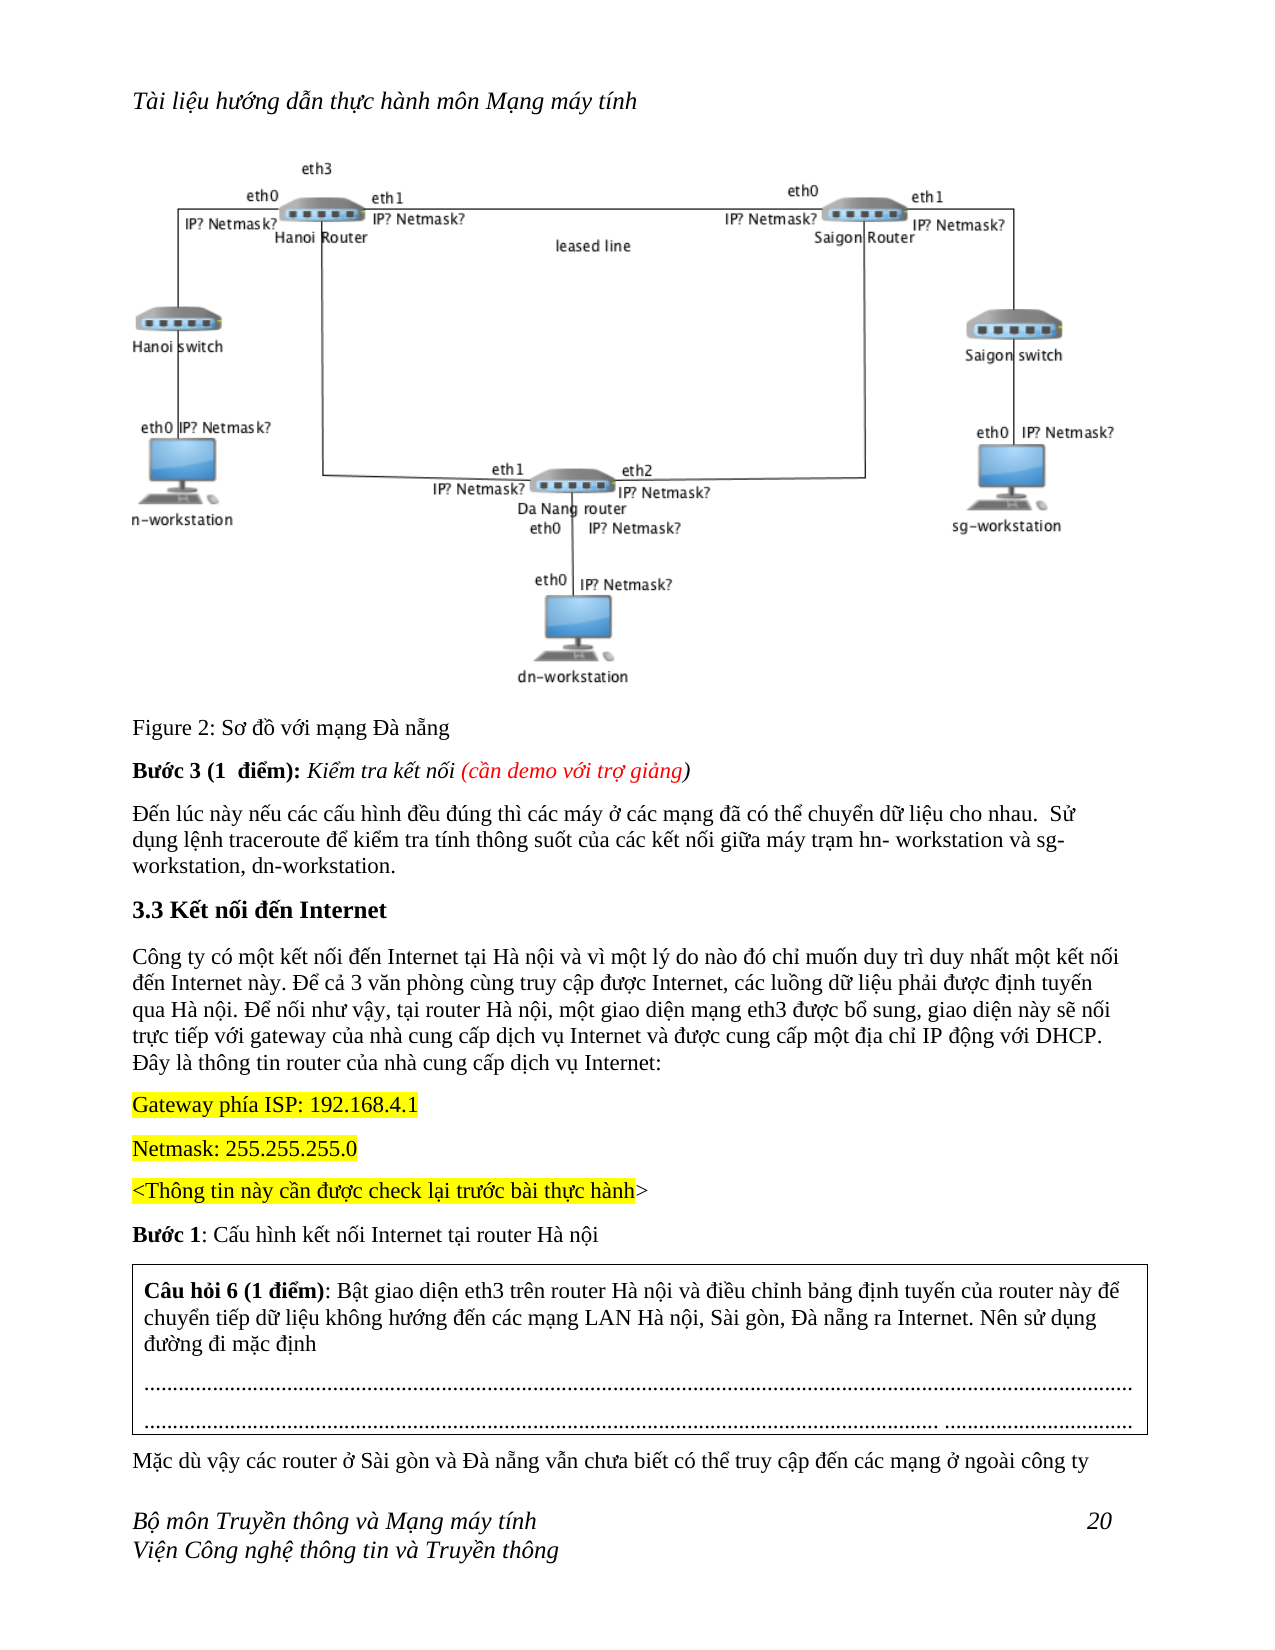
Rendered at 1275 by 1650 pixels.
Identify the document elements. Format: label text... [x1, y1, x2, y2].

text Công ty có một kết nối đến Internet tại Hà nội và vì một lý do nào đó chỉ muốn duy trì duy nhất một kết nối đến Internet này. Để cả 3 văn phòng cùng truy cập được Internet, các luồng dữ liệu phải được định tuyến qua Hà nội. Để nối như vậy, tại router Hà nội, một giao diện mạng eth3 được bổ sung, giao diện này sẽ nối trực tiếp với gateway của nhà cung cấp dịch vụ Internet và được cung cấp một địa chỉ IP động với DHCP. Đây là thông tin router của nhà cung cấp dịch vụ Internet: [132, 943, 1125, 1075]
text Mặc dù vậy các router ở Sài gòn và Đà nẵng vẫn chưa biết có thể truy cập đến các mạng ở ngoài công ty [132, 1447, 1125, 1474]
text Đến lúc này nếu các cấu hình đều đúng thì các máy ở các mạng đã có thể chuyển dữ liệu cho nhau. Sử dụng lệnh traceroute để kiểm tra tính thông suốt của các kết nối giữa máy trạm hn- workstation và sg-workstation, dn-workstation. [132, 800, 1125, 879]
text Bước 1: Cấu hình kết nối Internet tại router Hà nội [132, 1221, 1125, 1247]
text Figure 2: Sơ đồ với mạng Đà nẵng [132, 714, 1125, 740]
text <Thông tin này cần được check lại trước bài thực hành> [132, 1178, 1125, 1204]
table_header Câu hỏi 6 (1 điểm): Bật giao diện eth3 trên router Hà nội và điều chỉnh bảng định tuyến của router này để chuyển tiếp dữ liệu không hướng đến các mạng LAN Hà nội, Sài gòn, Đà nẵng ra Internet. Nên sử dụng đường đi mặc định ............................................................................................................................................................................. ........................................................................................................................................... ................................. [133, 1265, 1147, 1434]
picture [132, 147, 1136, 697]
text Netmask: 255.255.255.0 [132, 1134, 1125, 1161]
text 3.3 Kết nối đến Internet [132, 895, 1125, 924]
text Gateway phía ISP: 192.168.4.1 [132, 1092, 1125, 1118]
text Bước 3 (1 điểm): Kiểm tra kết nối (cần demo với trợ giảng) [132, 757, 1125, 783]
